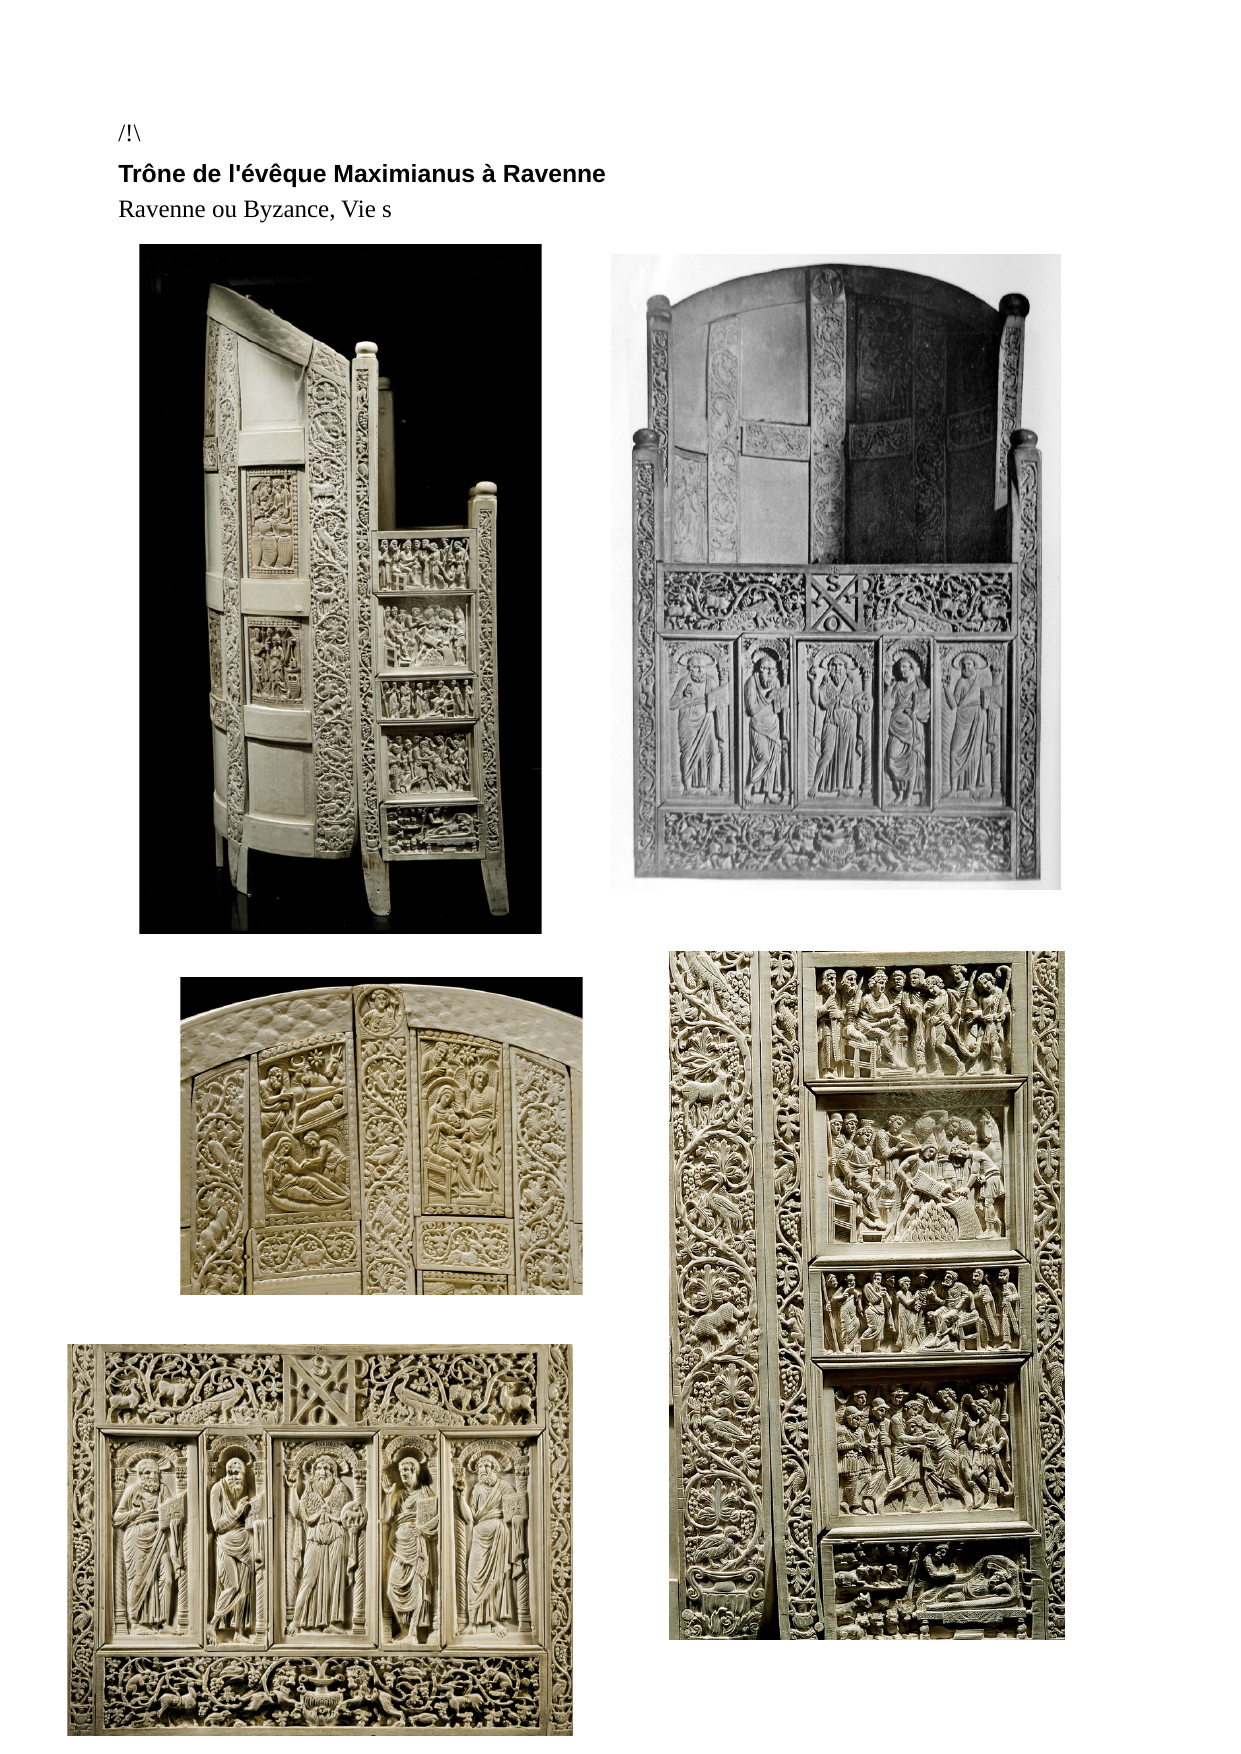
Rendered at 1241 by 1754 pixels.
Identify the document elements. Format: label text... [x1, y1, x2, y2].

subtitle Trône de l'évêque Maximianus à Ravenne [118, 159, 1122, 188]
picture [139, 244, 542, 934]
picture [67, 1344, 573, 1736]
text Ravenne ou Byzance, Vie s [118, 194, 1122, 223]
picture [669, 951, 1065, 1640]
picture [611, 254, 1061, 890]
text /!\ [118, 118, 1122, 147]
picture [180, 977, 583, 1295]
